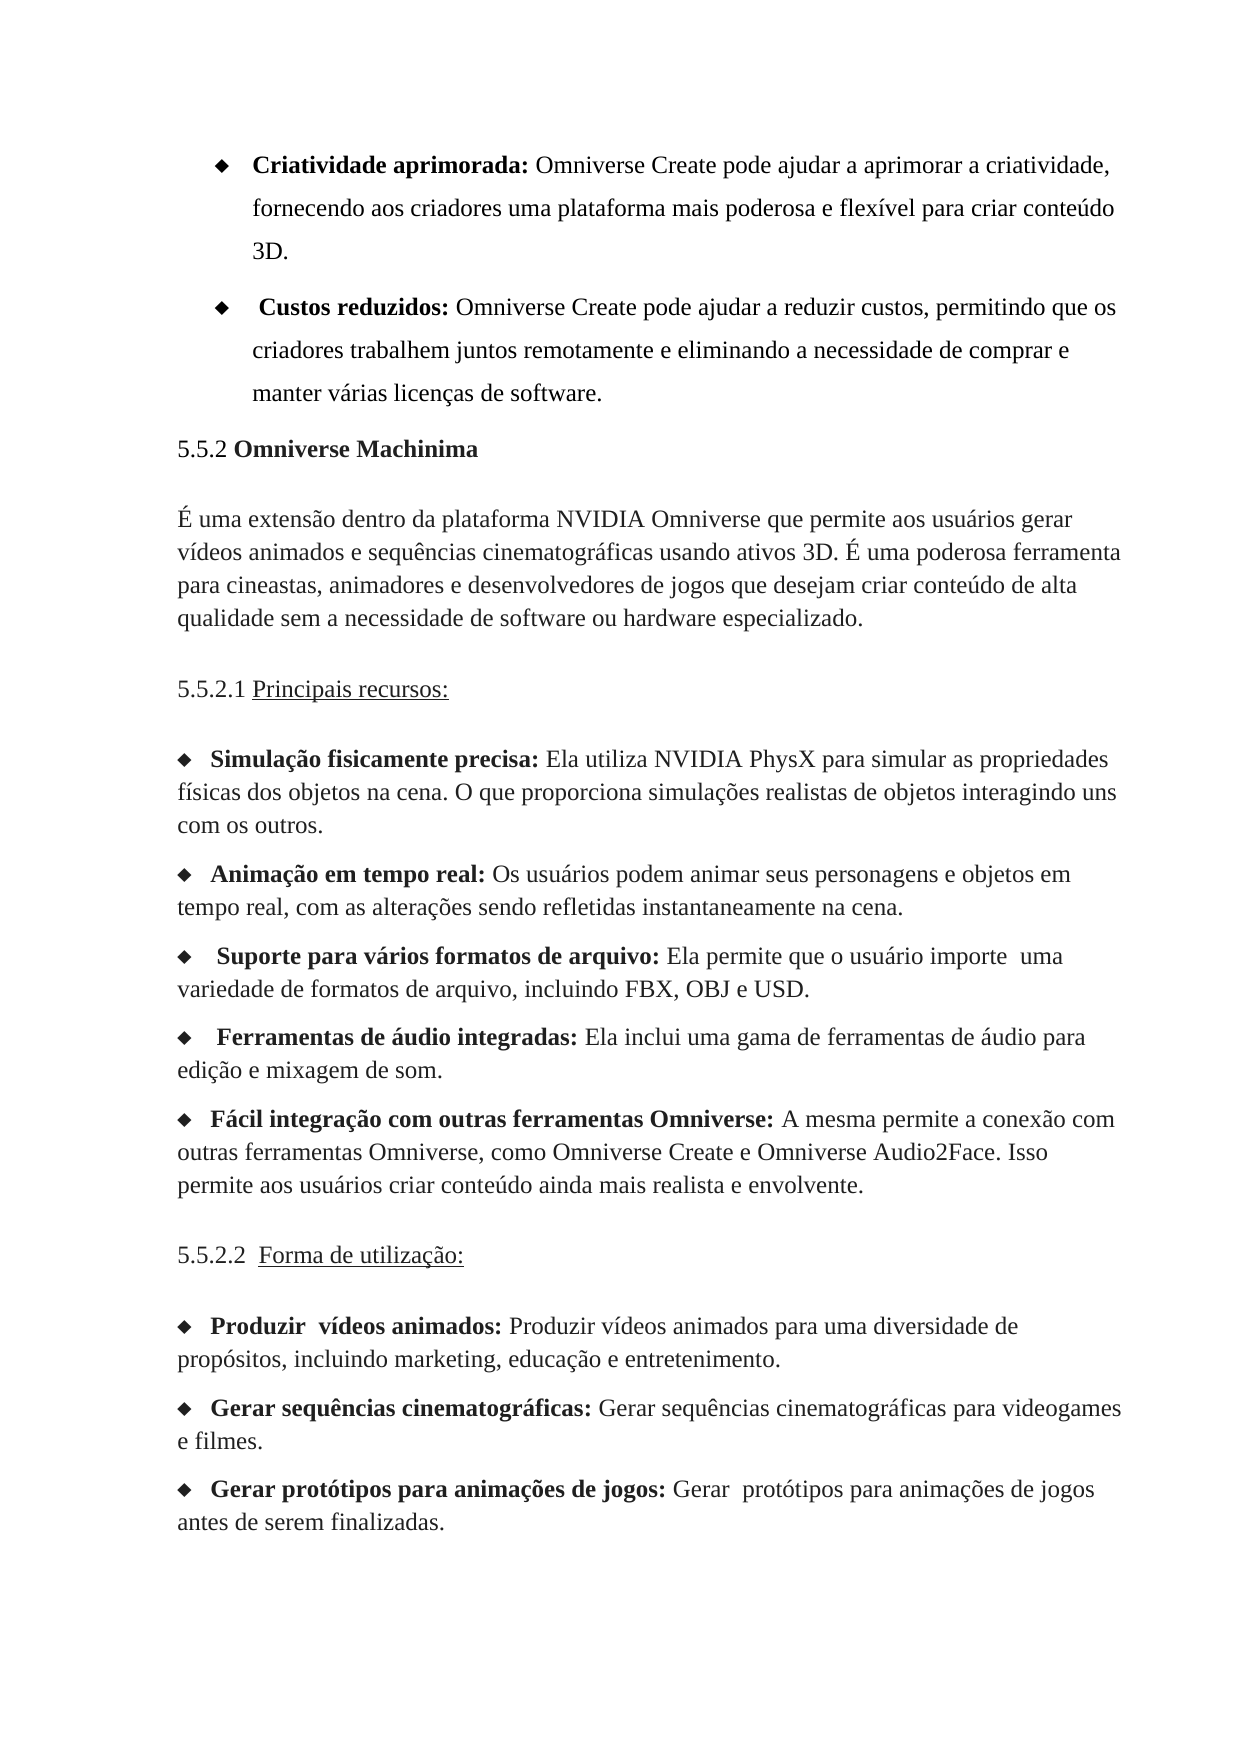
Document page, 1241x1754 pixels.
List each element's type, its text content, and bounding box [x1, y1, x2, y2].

list Ferramentas de áudio integradas: Ela inclui uma gama de ferramentas de áudio para edição e mixagem de som. [177, 1022, 1123, 1084]
list Criatividade aprimorada: Omniverse Create pode ajudar a aprimorar a criatividade, fornecendo aos criadores uma plataforma mais poderosa e flexível para criar conteúdo 3D. [214, 150, 1123, 265]
list Gerar protótipos para animações de jogos: Gerar protótipos para animações de jogos antes de serem finalizadas. [177, 1474, 1123, 1536]
list Suporte para vários formatos de arquivo: Ela permite que o usuário importe uma variedade de formatos de arquivo, incluindo FBX, OBJ e USD. [177, 941, 1123, 1002]
text É uma extensão dentro da plataforma NVIDIA Omniverse que permite aos usuários gerar vídeos animados e sequências cinematográficas usando ativos 3D. É uma poderosa ferramenta para cineastas, animadores e desenvolvedores de jogos que desejam criar conteúdo de alta qualidade sem a necessidade de software ou hardware especializado. [177, 504, 1123, 632]
list Produzir vídeos animados: Produzir vídeos animados para uma diversidade de propósitos, incluindo marketing, educação e entretenimento. [177, 1311, 1123, 1373]
list Fácil integração com outras ferramentas Omniverse: A mesma permite a conexão com outras ferramentas Omniverse, como Omniverse Create e Omniverse Audio2Face. Isso permite aos usuários criar conteúdo ainda mais realista e envolvente. [177, 1104, 1123, 1199]
list Custos reduzidos: Omniverse Create pode ajudar a reduzir custos, permitindo que os criadores trabalhem juntos remotamente e eliminando a necessidade de comprar e manter várias licenças de software. [214, 292, 1123, 407]
list Animação em tempo real: Os usuários podem animar seus personagens e objetos em tempo real, com as alterações sendo refletidas instantaneamente na cena. [177, 859, 1123, 921]
list Simulação fisicamente precisa: Ela utiliza NVIDIA PhysX para simular as propriedades físicas dos objetos na cena. O que proporciona simulações realistas de objetos interagindo uns com os outros. [177, 744, 1123, 839]
text 5.5.2.1 Principais recursos: [177, 674, 1123, 703]
list Gerar sequências cinematográficas: Gerar sequências cinematográficas para videogames e filmes. [177, 1393, 1123, 1454]
text 5.5.2 Omniverse Machinima [177, 434, 1123, 462]
text 5.5.2.2 Forma de utilização: [177, 1241, 1123, 1269]
